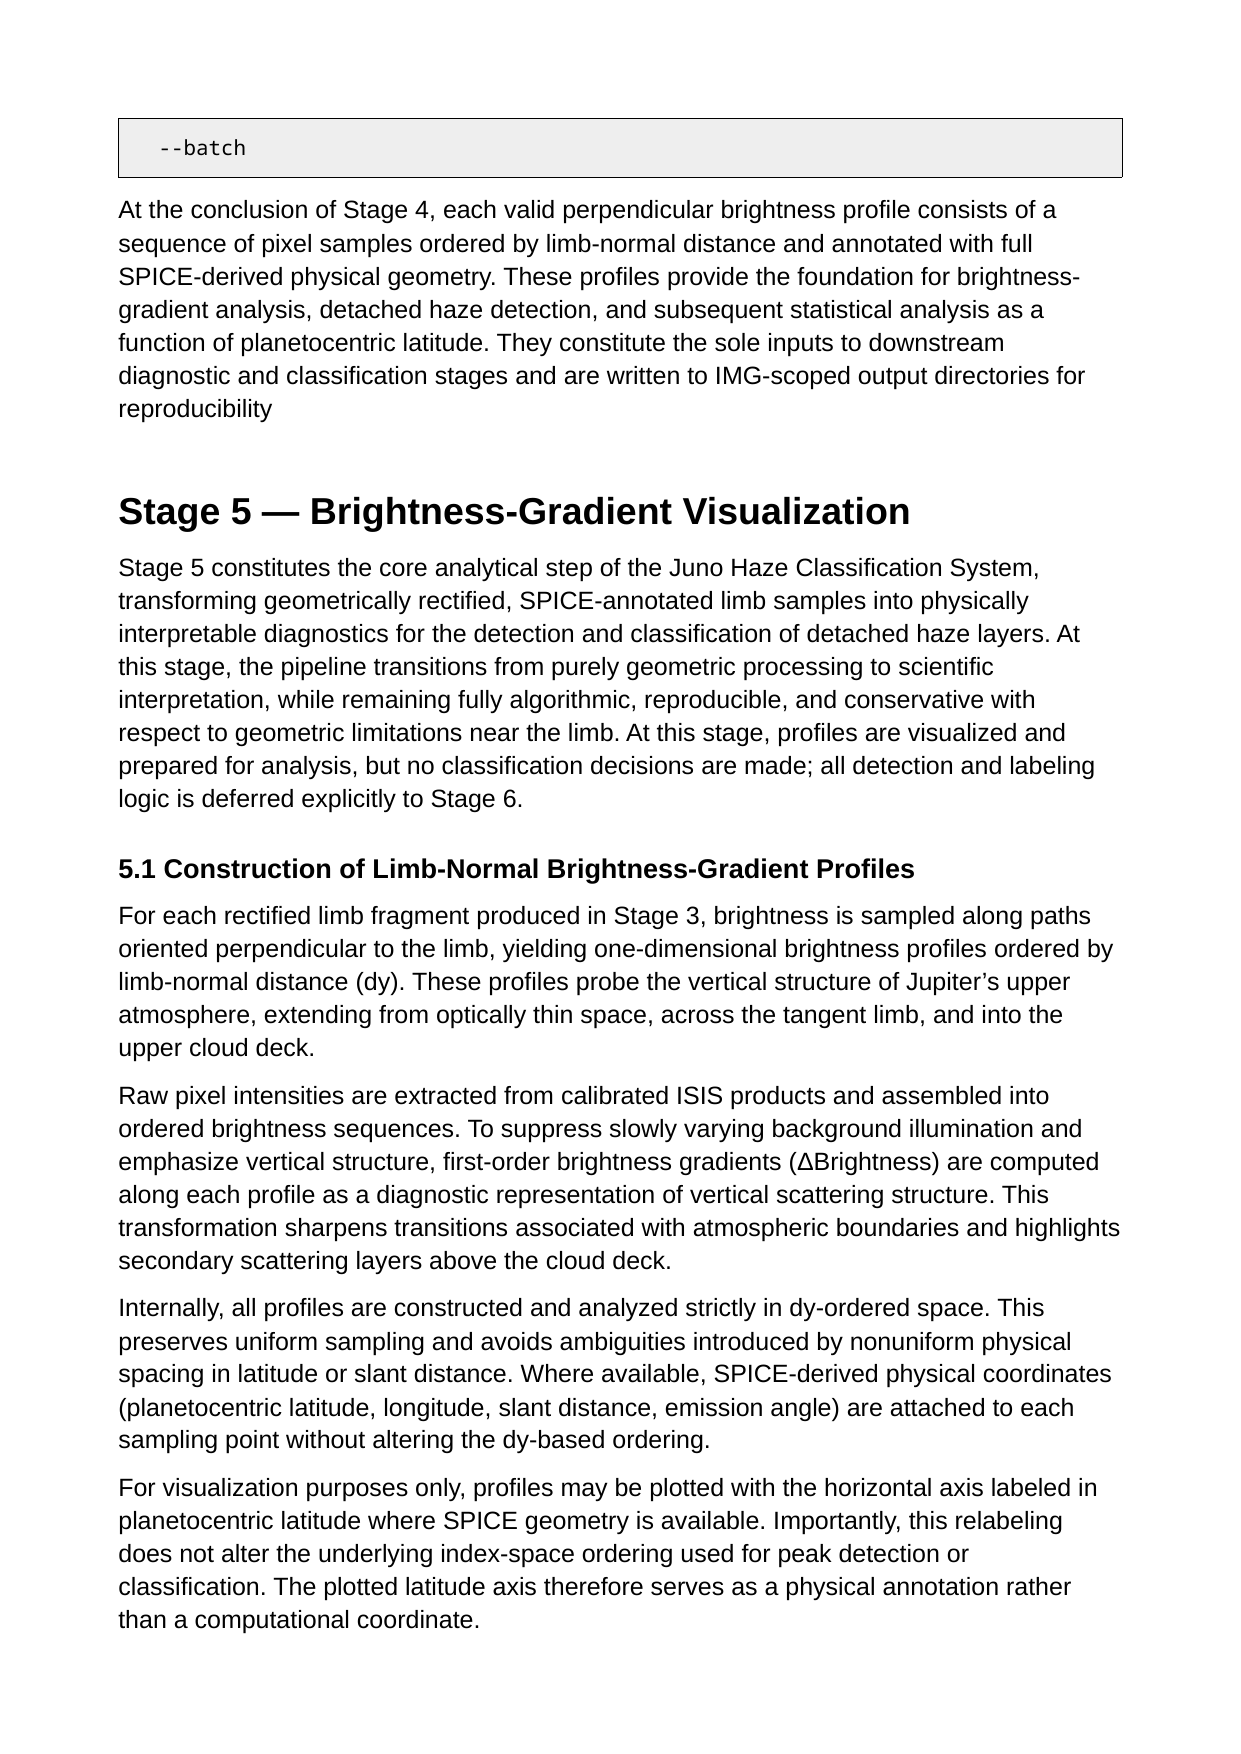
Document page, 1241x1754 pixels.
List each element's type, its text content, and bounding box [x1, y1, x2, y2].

text For visualization purposes only, profiles may be plotted with the horizontal axis labeled in planetocentric latitude where SPICE geometry is available. Importantly, this relabeling does not alter the underlying index-space ordering used for peak detection or classification. The plotted latitude axis therefore serves as a physical annotation rather than a computational coordinate. [118, 1473, 1122, 1634]
subtitle 5.1 Construction of Limb-Normal Brightness-Gradient Profiles [118, 853, 1122, 884]
text --batch [119, 119, 1122, 177]
text Stage 5 constitutes the core analytical step of the Juno Haze Classification System, transforming geometrically rectified, SPICE-annotated limb samples into physically interpretable diagnostics for the detection and classification of detached haze layers. At this stage, the pipeline transitions from purely geometric processing to scientific interpretation, while remaining fully algorithmic, reproducible, and conservative with respect to geometric limitations near the limb. At this stage, profiles are visualized and prepared for analysis, but no classification decisions are made; all detection and labeling logic is deferred explicitly to Stage 6. [118, 553, 1122, 813]
text For each rectified limb fragment produced in Stage 3, brightness is sampled along paths oriented perpendicular to the limb, yielding one-dimensional brightness profiles ordered by limb-normal distance (dy). These profiles probe the vertical structure of Jupiter’s upper atmosphere, extending from optically thin space, across the tangent limb, and into the upper cloud deck. [118, 901, 1122, 1062]
text Stage 5 — Brightness-Gradient Visualization [118, 489, 1122, 532]
text At the conclusion of Stage 4, each valid perpendicular brightness profile consists of a sequence of pixel samples ordered by limb-normal distance and annotated with full SPICE-derived physical geometry. These profiles provide the foundation for brightness-gradient analysis, detached haze detection, and subsequent statistical analysis as a function of planetocentric latitude. They constitute the sole inputs to downstream diagnostic and classification stages and are written to IMG-scoped output directories for reproducibility [118, 196, 1122, 422]
text Internally, all profiles are constructed and analyzed strictly in dy-ordered space. This preserves uniform sampling and avoids ambiguities introduced by nonuniform physical spacing in latitude or slant distance. Where available, SPICE-derived physical coordinates (planetocentric latitude, longitude, slant distance, emission angle) are attached to each sampling point without altering the dy-based ordering. [118, 1293, 1122, 1454]
text Raw pixel intensities are extracted from calibrated ISIS products and assembled into ordered brightness sequences. To suppress slowly varying background illumination and emphasize vertical structure, first-order brightness gradients (ΔBrightness) are computed along each profile as a diagnostic representation of vertical scattering structure. This transformation sharpens transitions associated with atmospheric boundaries and highlights secondary scattering layers above the cloud deck. [118, 1081, 1122, 1274]
